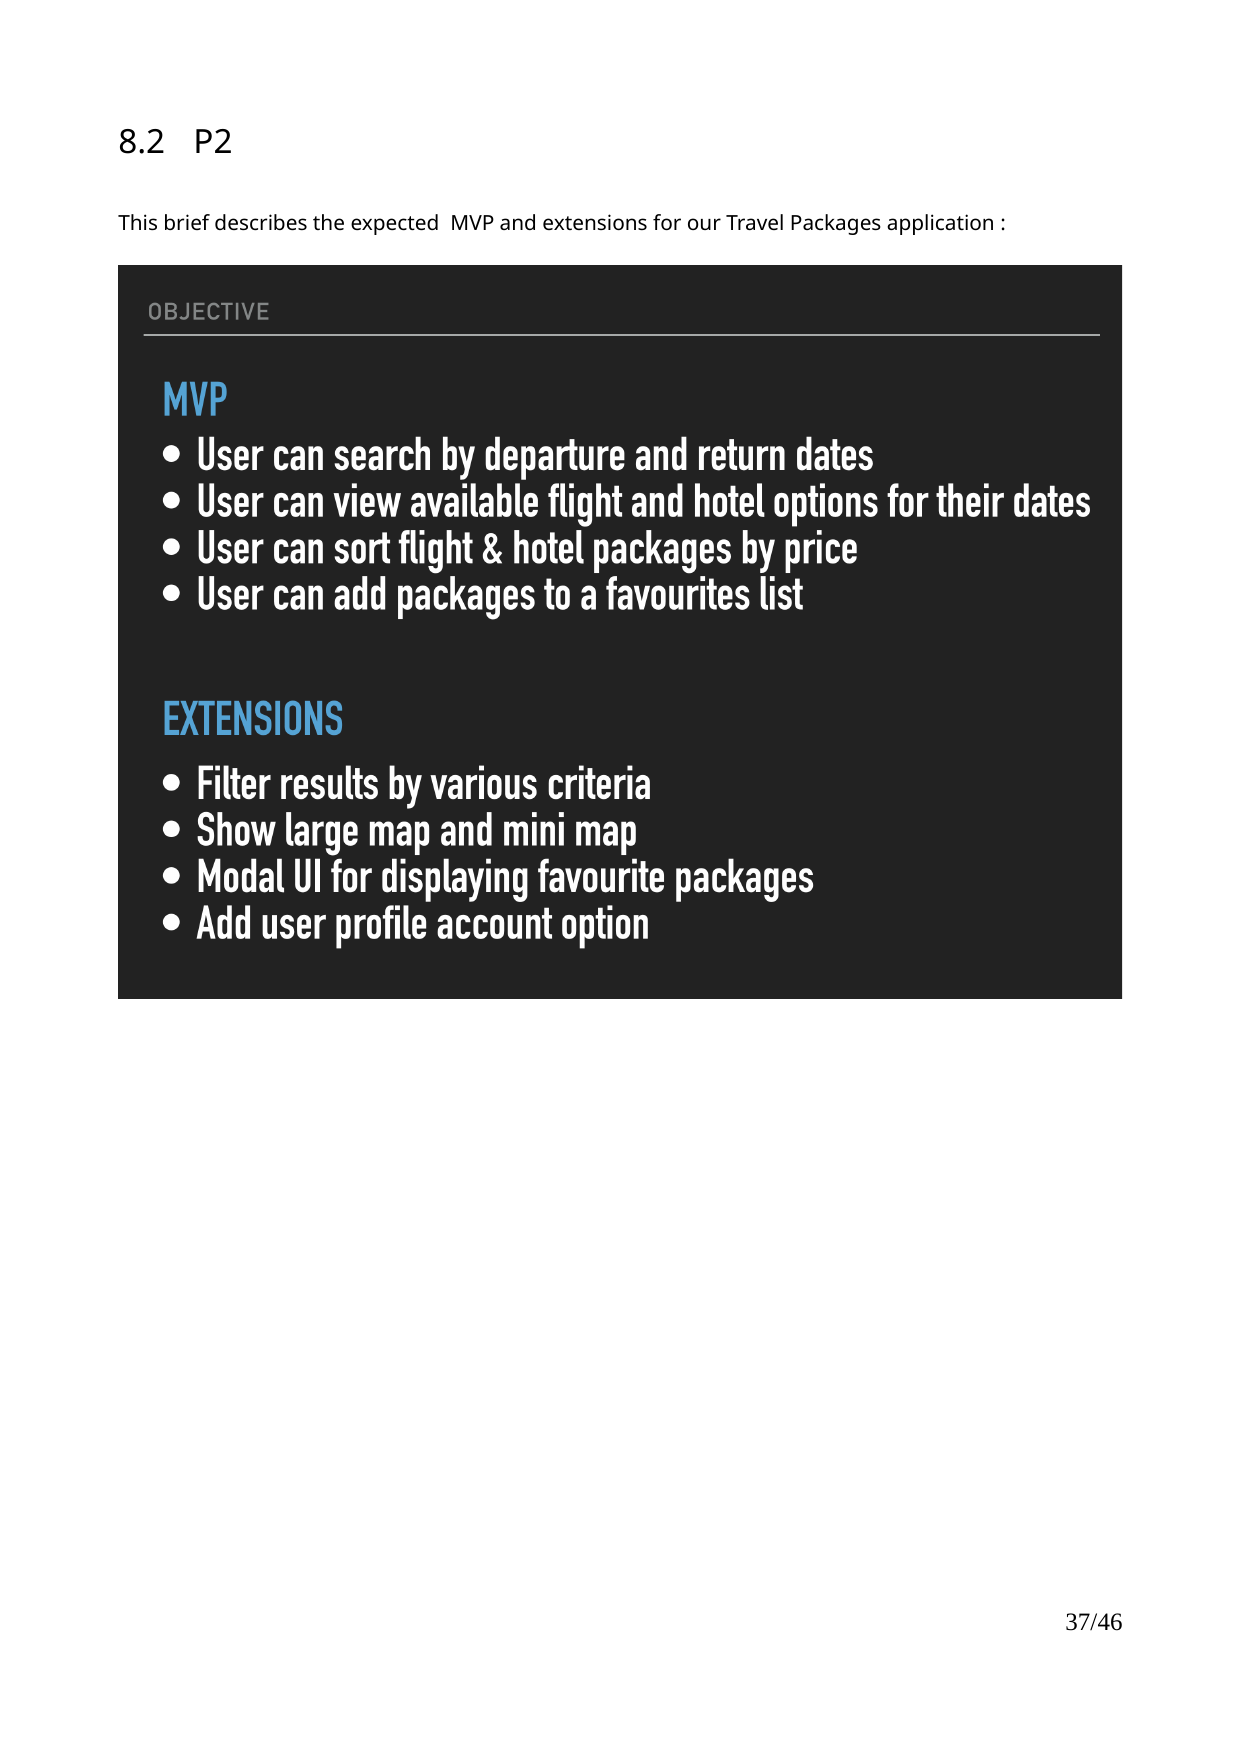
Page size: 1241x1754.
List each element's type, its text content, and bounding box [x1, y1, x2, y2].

title P2 [118, 118, 1122, 163]
text This brief describes the expected MVP and extensions for our Travel Packages application : [118, 208, 1122, 237]
picture [118, 265, 1123, 999]
